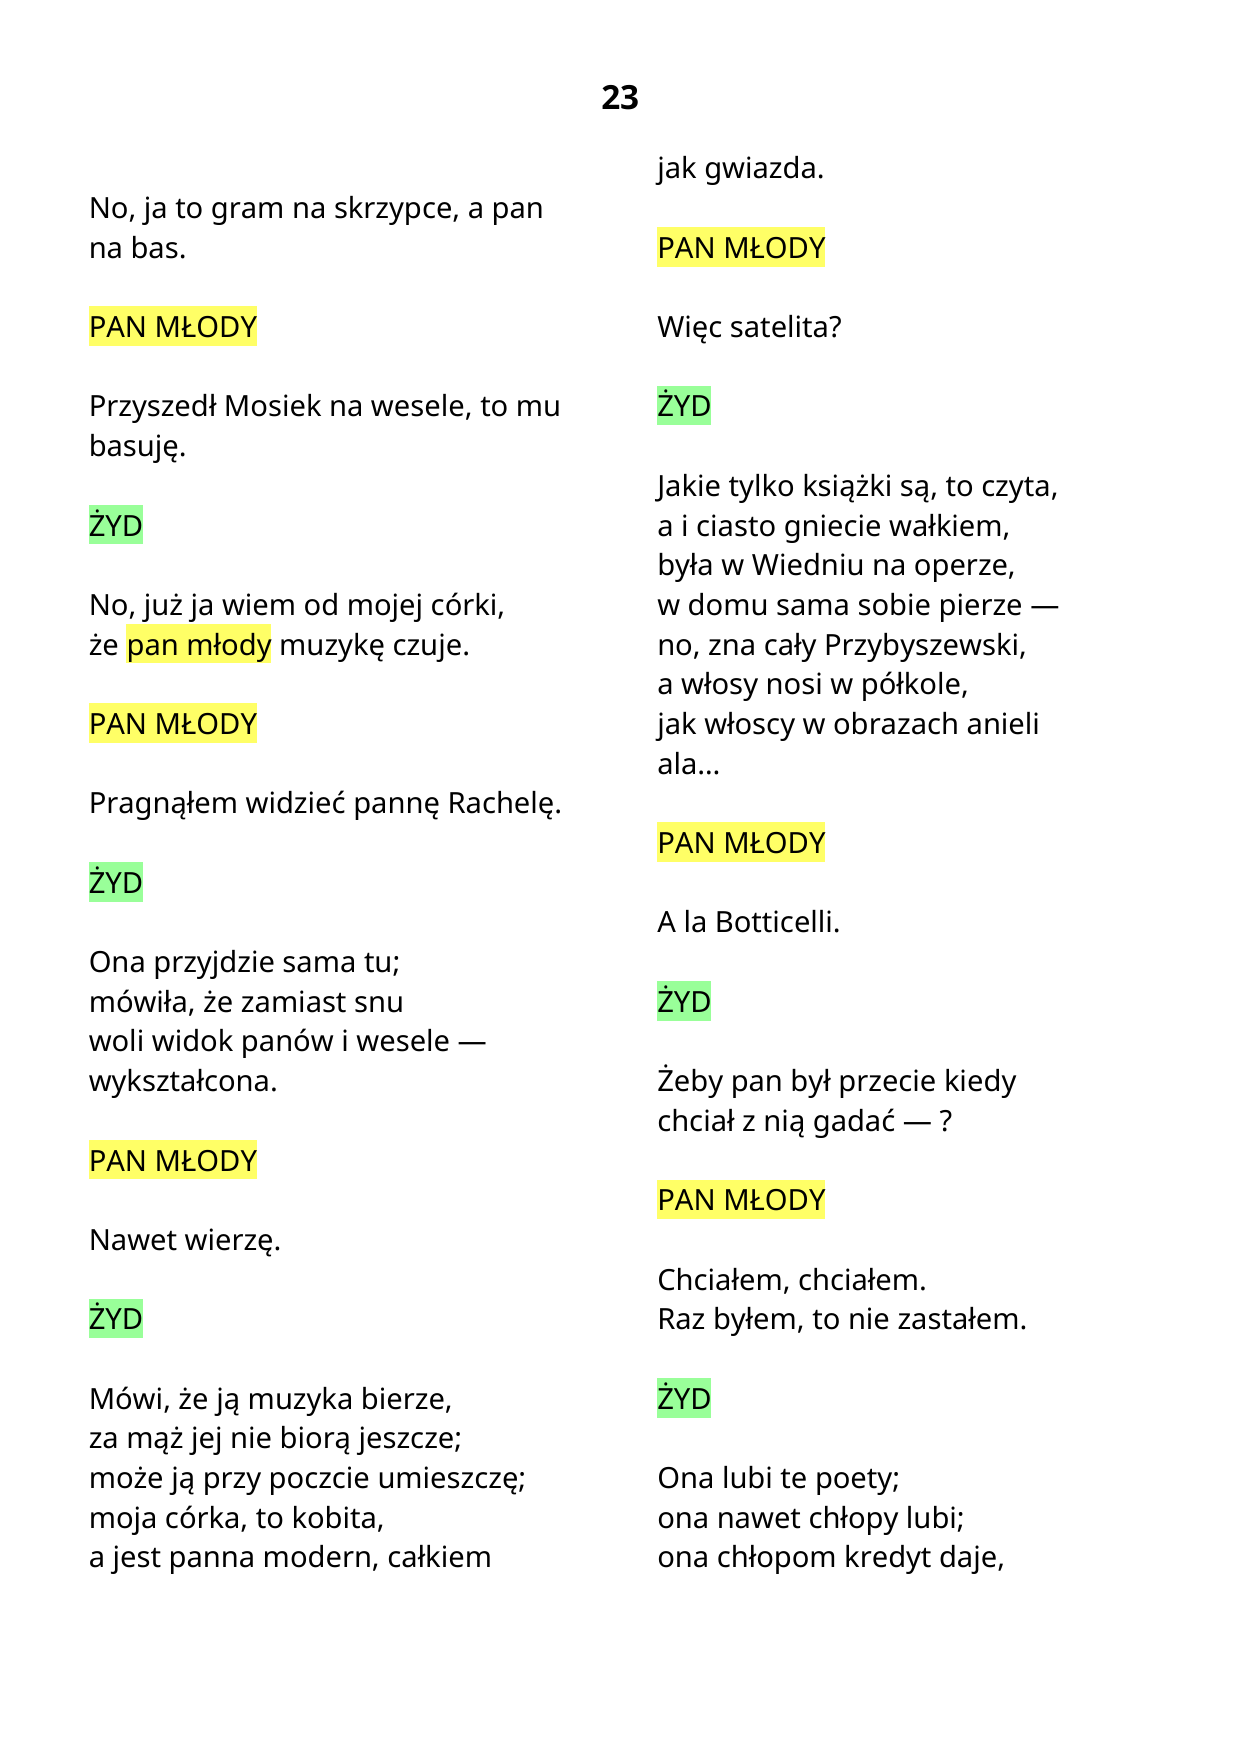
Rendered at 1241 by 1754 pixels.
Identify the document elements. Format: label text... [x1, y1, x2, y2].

text ala… [657, 743, 1152, 783]
text ŻYD [88, 1298, 583, 1338]
text No, już ja wiem od mojej córki, [88, 584, 583, 624]
text Jakie tylko książki są, to czyta, [657, 465, 1152, 505]
text Więc satelita? [657, 306, 1152, 346]
text Raz byłem, to nie zastałem. [657, 1298, 1152, 1338]
text Nawet wierzę. [88, 1219, 583, 1259]
text mówiła, że zamiast snu [88, 981, 583, 1021]
text Przyszedł Mosiek na wesele, to mu basuję. [88, 386, 583, 465]
text ŻYD [657, 386, 1152, 425]
text Żeby pan był przecie kiedy [657, 1060, 1152, 1100]
text za mąż jej nie biorą jeszcze; [88, 1418, 583, 1457]
text PAN MŁODY [88, 1140, 583, 1179]
text ŻYD [657, 981, 1152, 1021]
text A la Botticelli. [657, 902, 1152, 941]
text wykształcona. [88, 1060, 583, 1100]
text Mówi, że ją muzyka bierze, [88, 1378, 583, 1418]
text PAN MŁODY [88, 306, 583, 346]
text a jest panna modern, całkiem [88, 1537, 583, 1576]
text no, zna cały Przybyszewski, [657, 624, 1152, 663]
text No, ja to gram na skrzypce, a pan na bas. [88, 187, 583, 267]
text była w Wiedniu na operze, [657, 544, 1152, 584]
text ona chłopom kredyt daje, [657, 1537, 1152, 1576]
text a włosy nosi w półkole, [657, 663, 1152, 703]
text moja córka, to kobita, [88, 1497, 583, 1537]
text jak włoscy w obrazach anieli [657, 703, 1152, 743]
text chciał z nią gadać — ? [657, 1100, 1152, 1140]
text Chciałem, chciałem. [657, 1259, 1152, 1298]
text PAN MŁODY [657, 822, 1152, 862]
text PAN MŁODY [657, 1179, 1152, 1219]
text może ją przy poczcie umieszczę; [88, 1457, 583, 1497]
text że pan młody muzykę czuje. [88, 624, 583, 663]
text ŻYD [88, 862, 583, 902]
text woli widok panów i wesele — [88, 1021, 583, 1060]
text jak gwiazda. [657, 148, 1152, 187]
text w domu sama sobie pierze — [657, 584, 1152, 624]
text Ona lubi te poety; [657, 1457, 1152, 1497]
text ŻYD [657, 1378, 1152, 1418]
text PAN MŁODY [88, 703, 583, 743]
text ona nawet chłopy lubi; [657, 1497, 1152, 1537]
text Ona przyjdzie sama tu; [88, 941, 583, 981]
text a i ciasto gniecie wałkiem, [657, 505, 1152, 544]
text PAN MŁODY [657, 227, 1152, 267]
text Pragnąłem widzieć pannę Rachelę. [88, 783, 583, 822]
text ŻYD [88, 505, 583, 544]
